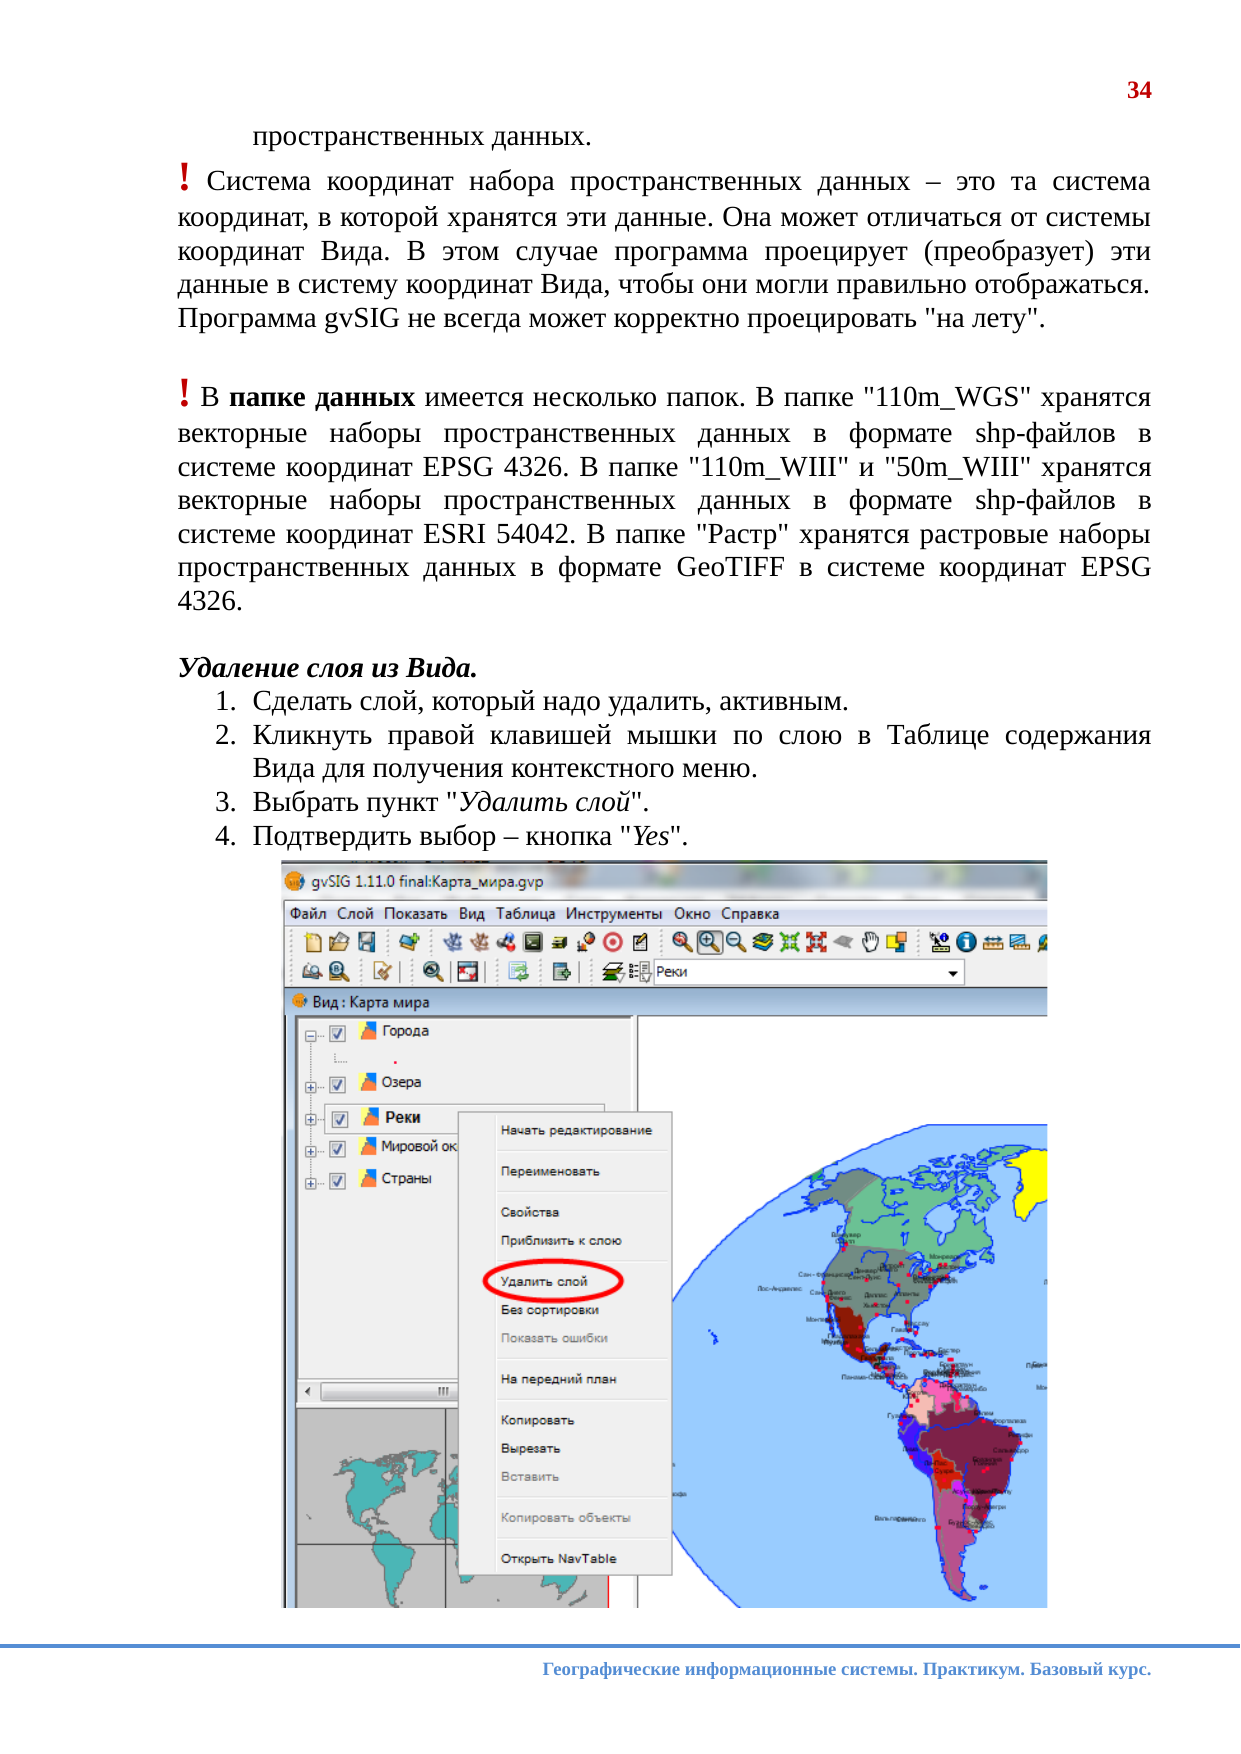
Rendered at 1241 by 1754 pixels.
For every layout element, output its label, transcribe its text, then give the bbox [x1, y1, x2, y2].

list Выбрать пункт "Удалить слой". [215, 784, 1152, 818]
picture [281, 860, 1048, 1608]
list Подтвердить выбор – кнопка "Yes". [215, 818, 1152, 851]
list Сделать слой, который надо удалить, активным. [215, 683, 1152, 717]
text ! Система координат набора пространственных данных – это та система координат, в которой хранятся эти данные. Она может отличаться от системы координат Вида. В этом случае программа проецирует (преобразует) эти данные в систему координат Вида, чтобы они могли правильно отображаться. Программа gvSIG не всегда может корректно проецировать "на лету". [177, 152, 1152, 334]
text Удаление слоя из Вида. [177, 650, 1152, 683]
list Кликнуть правой клавишей мышки по слою в Таблице содержания Вида для получения контекстного меню. [215, 717, 1152, 784]
list пространственных данных. [215, 118, 1152, 152]
text ! В папке данных имеется несколько папок. В папке "110m_WGS" хранятся векторные наборы пространственных данных в формате shp-файлов в системе координат EPSG 4326. В папке "110m_WIII" и "50m_WIII" хранятся векторные наборы пространственных данных в формате shp-файлов в системе координат ESRI 54042. В папке "Растр" хранятся растровые наборы пространственных данных в формате GeoTIFF в системе координат EPSG 4326. [177, 367, 1152, 616]
